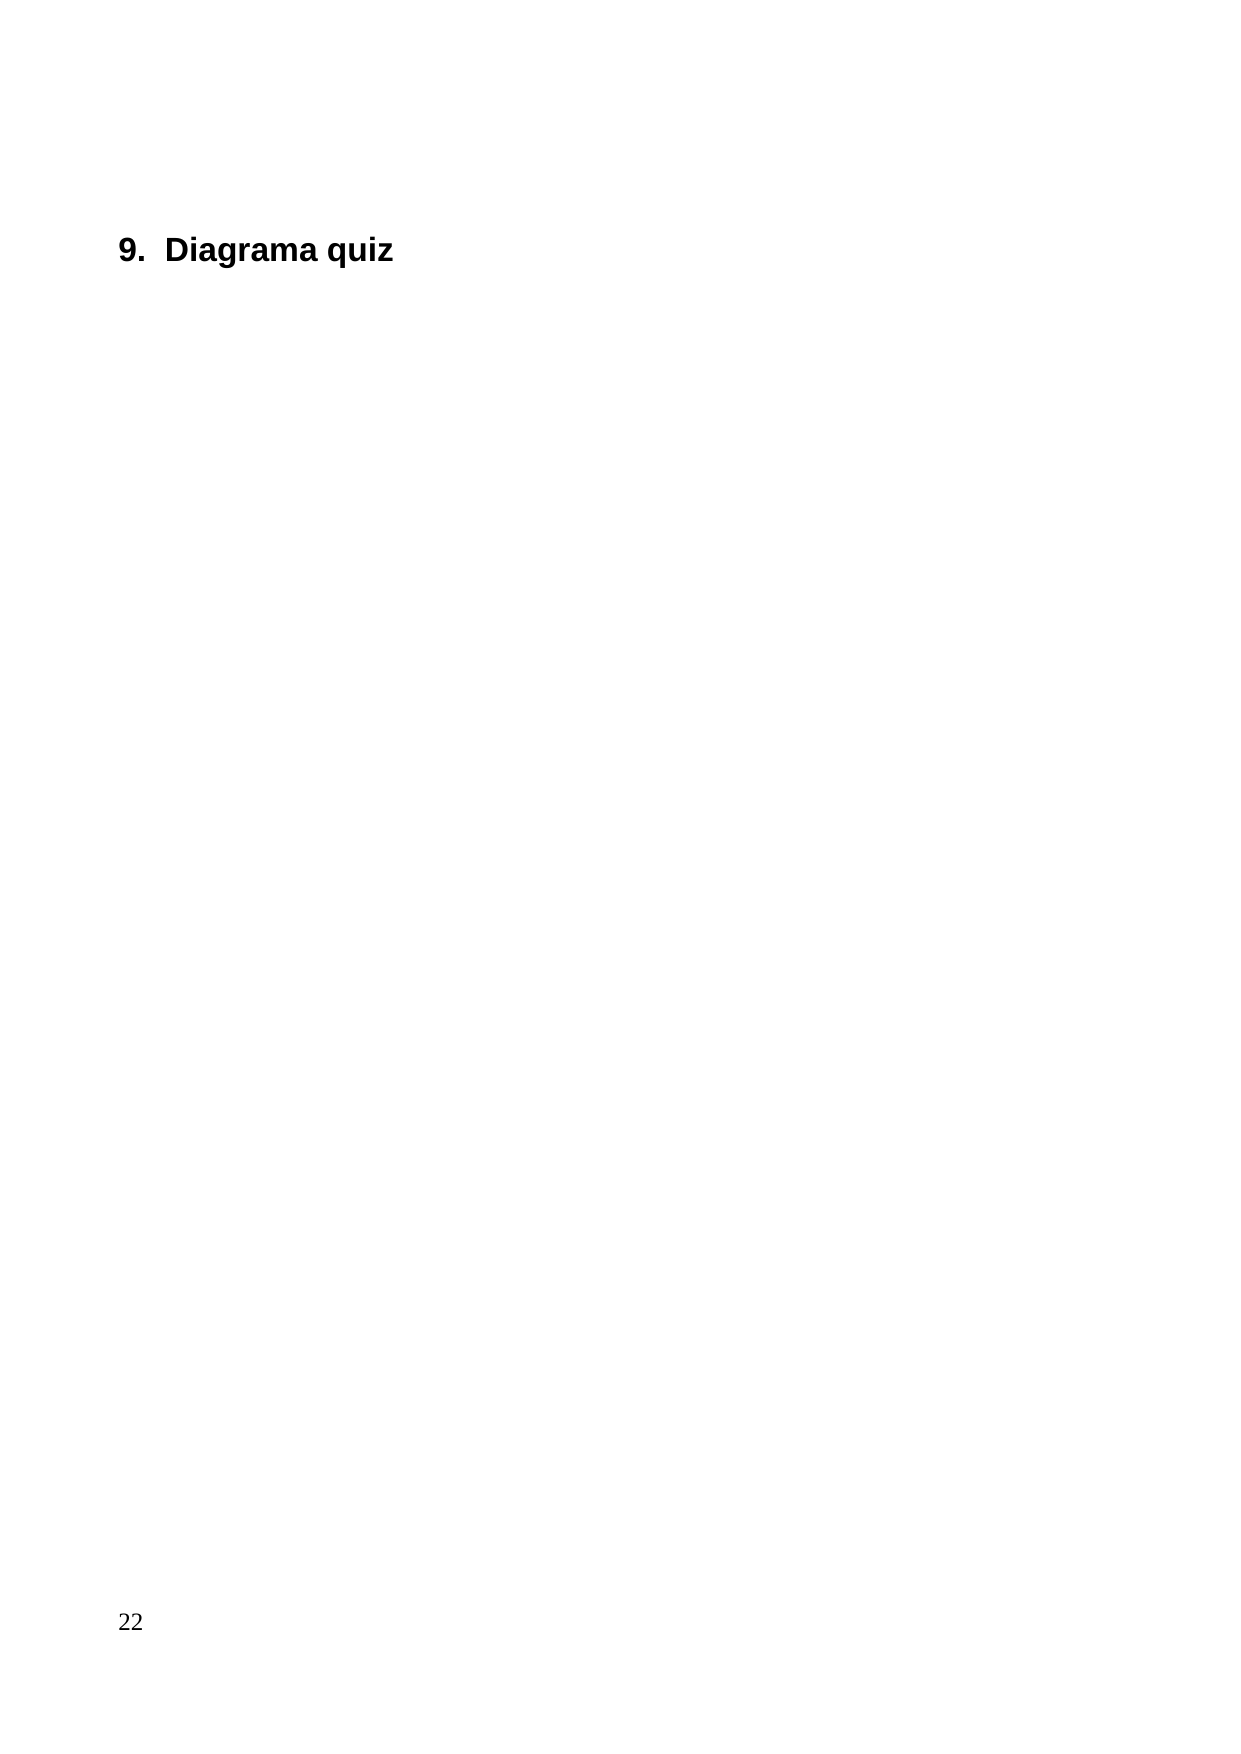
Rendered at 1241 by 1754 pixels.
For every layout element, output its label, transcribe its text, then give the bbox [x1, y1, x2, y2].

subtitle 9. Diagrama quiz [118, 230, 1122, 268]
